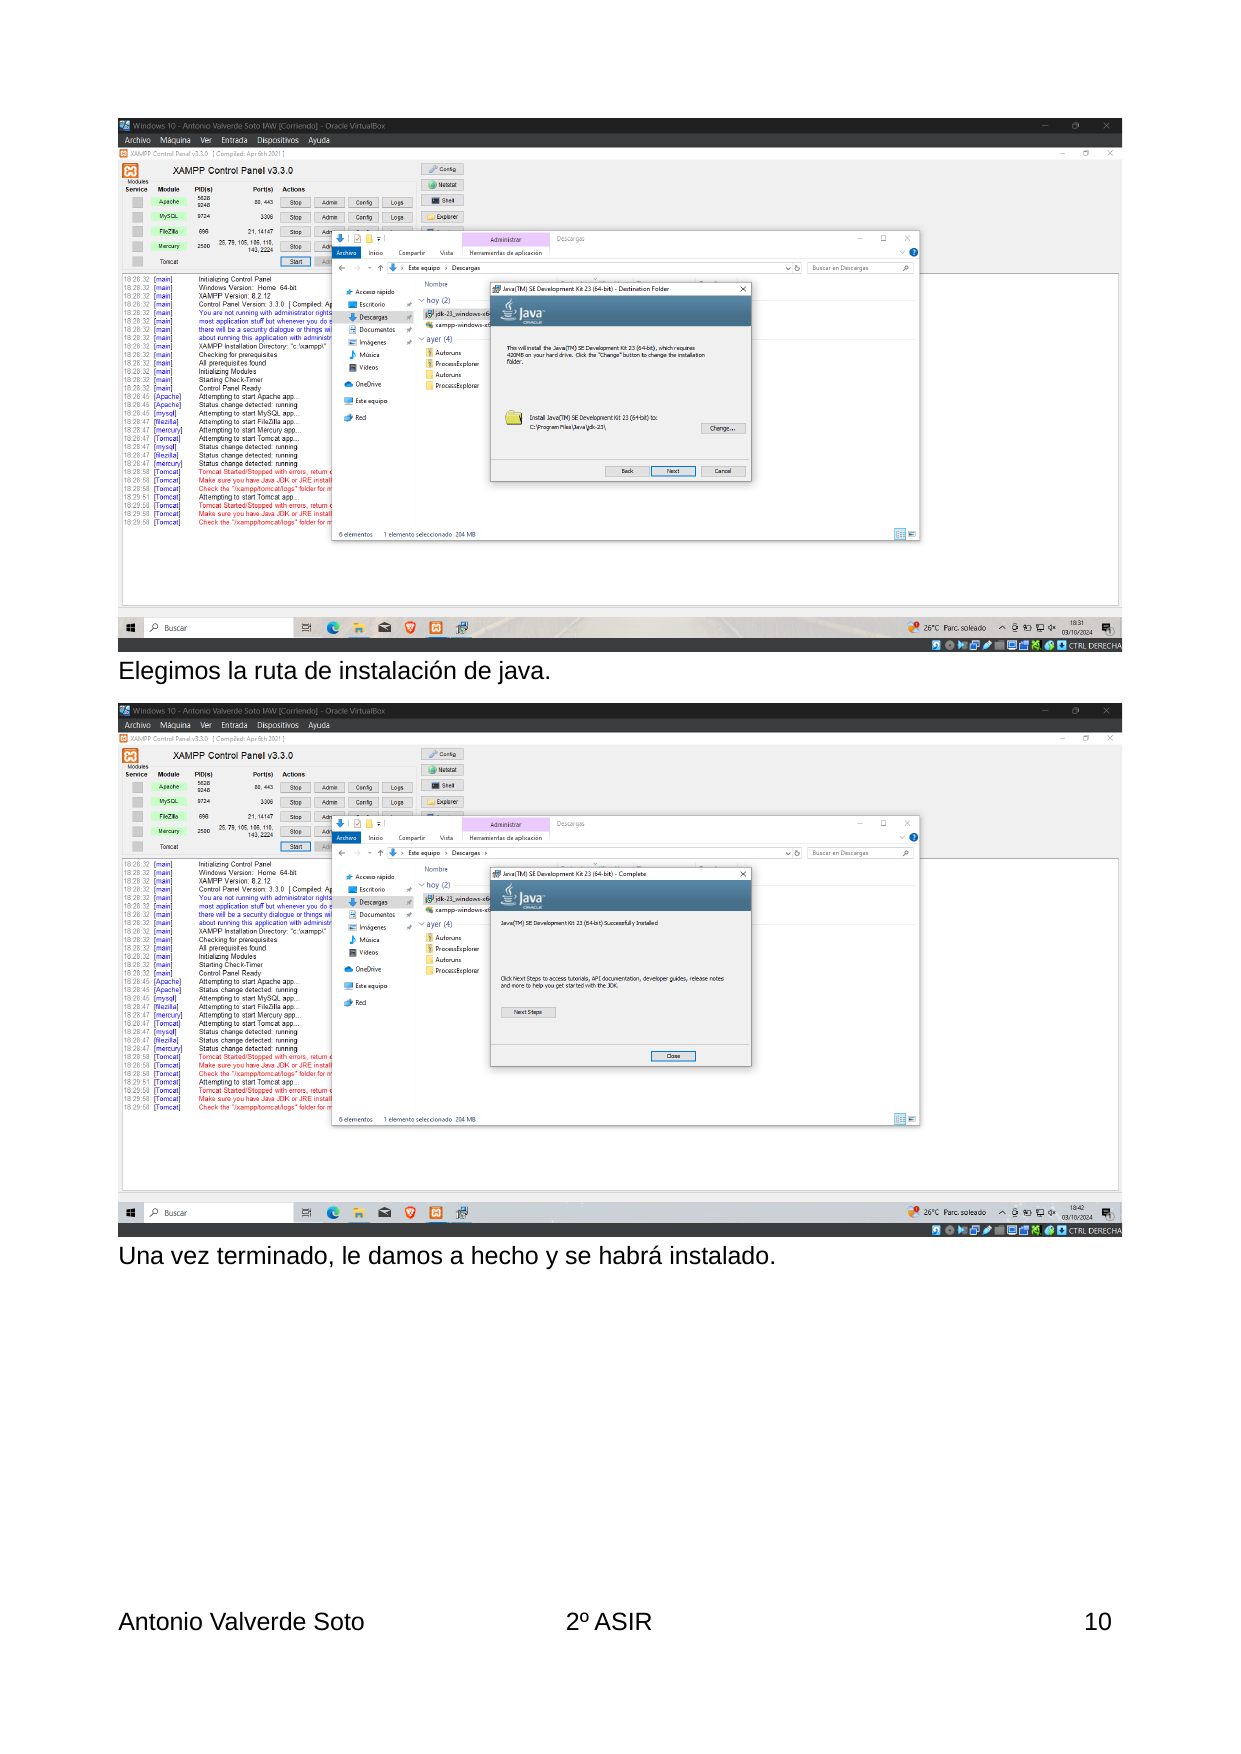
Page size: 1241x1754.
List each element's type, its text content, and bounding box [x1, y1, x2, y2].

text Una vez terminado, le damos a hecho y se habrá instalado. [118, 1237, 1122, 1270]
picture [118, 703, 1123, 1237]
picture [118, 118, 1123, 652]
text Elegimos la ruta de instalación de java. [118, 652, 1122, 684]
